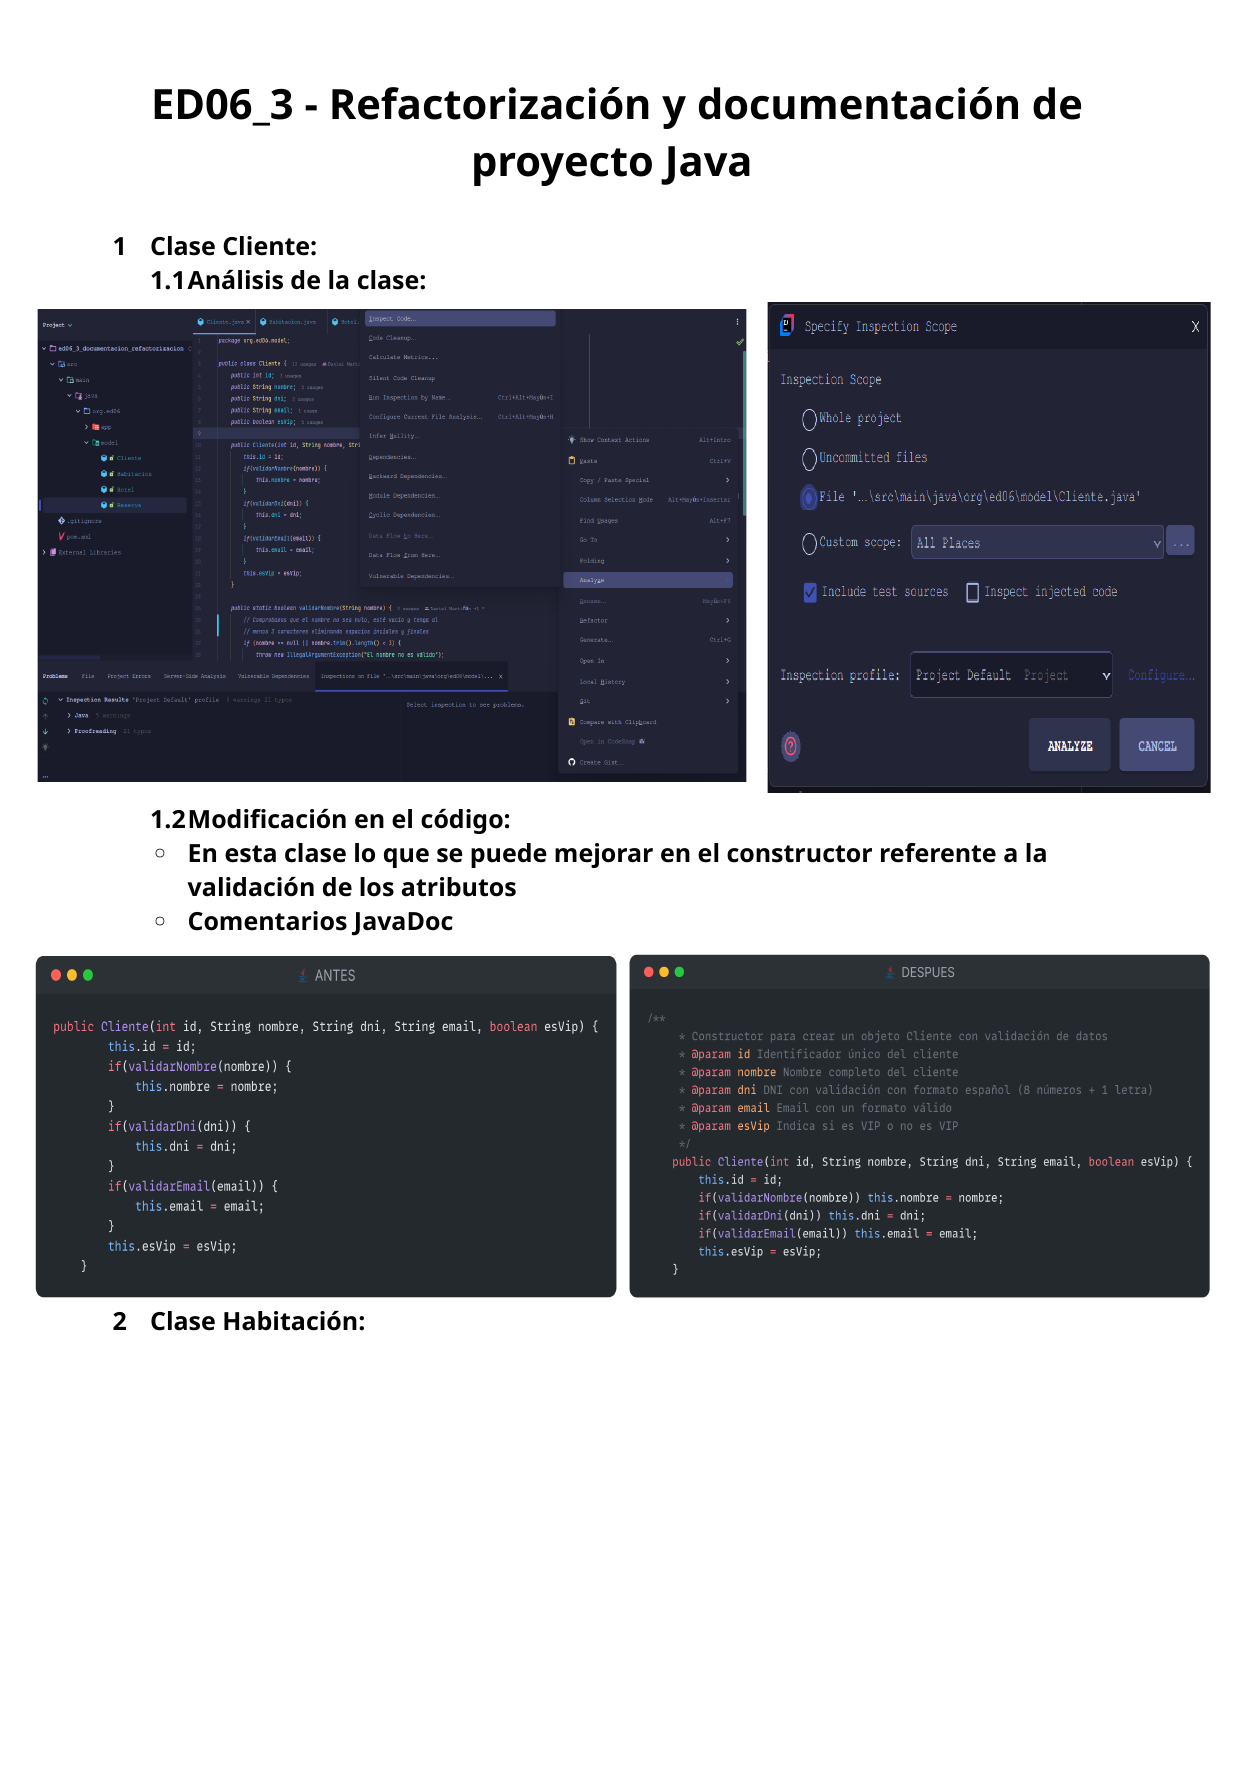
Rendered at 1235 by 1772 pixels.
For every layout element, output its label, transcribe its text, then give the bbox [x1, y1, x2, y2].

list Comentarios JavaDoc [150, 904, 1159, 938]
list En esta clase lo que se puede mejorar en el constructor referente a la validación de los atributos [150, 836, 1159, 904]
picture [767, 302, 1211, 793]
list Análisis de la clase: [150, 262, 1159, 296]
picture [37, 309, 747, 782]
list Clase Habitación: [112, 958, 1159, 1337]
picture [624, 949, 1215, 1304]
list Clase Cliente: [112, 228, 1159, 262]
picture [30, 949, 622, 1304]
text ED06_3 - Refactorización y documentación de proyecto Java [75, 75, 1159, 188]
list Modificación en el código: [150, 802, 1159, 836]
